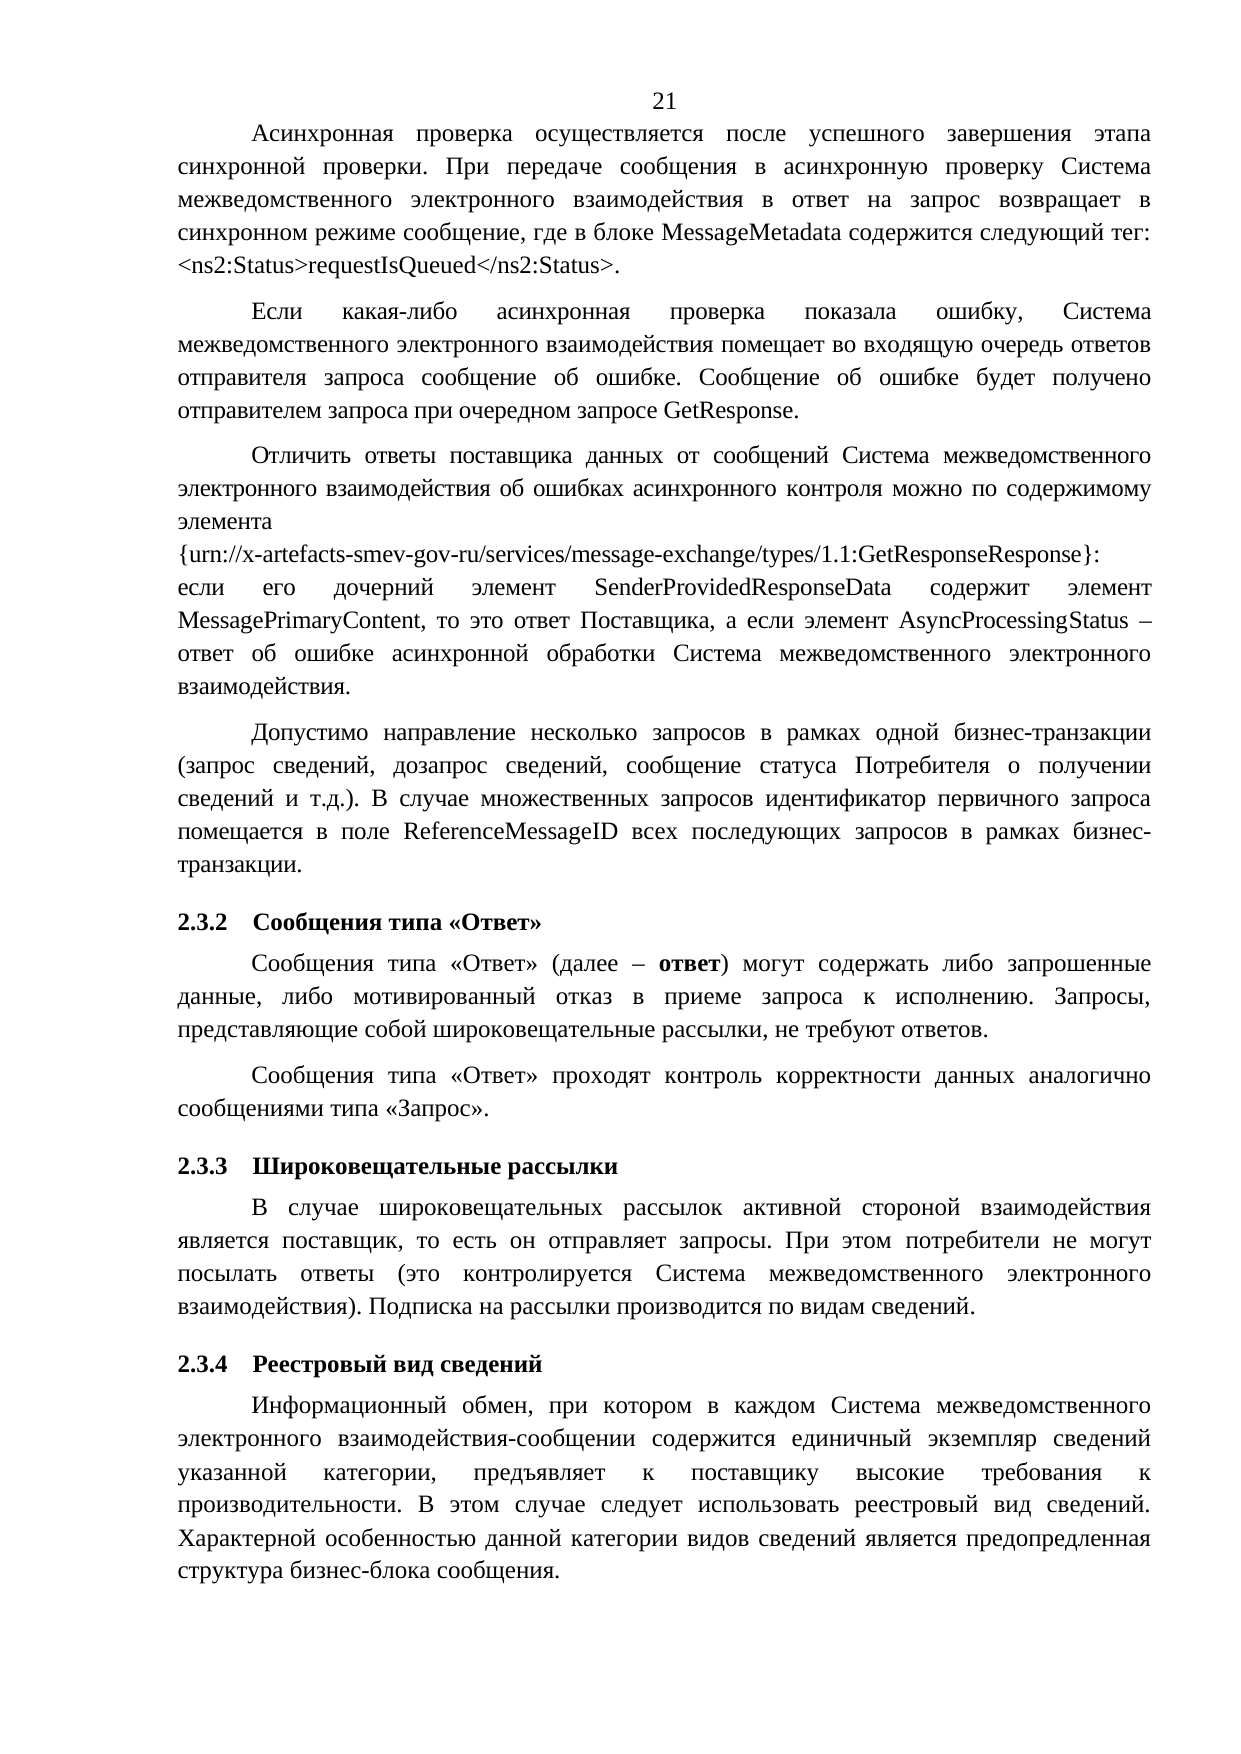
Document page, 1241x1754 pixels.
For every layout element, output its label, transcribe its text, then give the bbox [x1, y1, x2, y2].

text В случае широковещательных рассылок активной стороной взаимодействия является поставщик, то есть он отправляет запросы. При этом потребители не могут посылать ответы (это контролируется Система межведомственного электронного взаимодействия). Подписка на рассылки производится по видам сведений. [177, 1192, 1152, 1320]
text Если какая-либо асинхронная проверка показала ошибку, Система межведомственного электронного взаимодействия помещает во входящую очередь ответов отправителя запроса сообщение об ошибке. Сообщение об ошибке будет получено отправителем запроса при очередном запросе GetResponse. [177, 296, 1152, 423]
subtitle Реестровый вид сведений [177, 1349, 1152, 1378]
subtitle Сообщения типа «Ответ» [177, 907, 1152, 936]
text Информационный обмен, при котором в каждом Система межведомственного электронного взаимодействия-сообщении содержится единичный экземпляр сведений указанной категории, предъявляет к поставщику высокие требования к производительности. В этом случае следует использовать реестровый вид сведений. Характерной особенностью данной категории видов сведений является предопредленная структура бизнес-блока сообщения. [177, 1391, 1152, 1584]
text Отличить ответы поставщика данных от сообщений Система межведомственного электронного взаимодействия об ошибках асинхронного контроля можно по содержимому элемента {urn://x-artefacts-smev-gov-ru/services/message-exchange/types/1.1:GetResponseResponse}: если его дочерний элемент SenderProvidedResponseData содержит элемент MessagePrimaryContent, то это ответ Поставщика, а если элемент AsyncProcessingStatus – ответ об ошибке асинхронной обработки Система межведомственного электронного взаимодействия. [177, 440, 1152, 700]
text Сообщения типа «Ответ» (далее – ответ) могут содержать либо запрошенные данные, либо мотивированный отказ в приеме запроса к исполнению. Запросы, представляющие собой широковещательные рассылки, не требуют ответов. [177, 948, 1152, 1043]
text Допустимо направление несколько запросов в рамках одной бизнес-транзакции (запрос сведений, дозапрос сведений, сообщение статуса Потребителя о получении сведений и т.д.). В случае множественных запросов идентификатор первичного запроса помещается в поле ReferenceMessageID всех последующих запросов в рамках бизнес-транзакции. [177, 717, 1152, 878]
text Сообщения типа «Ответ» проходят контроль корректности данных аналогично сообщениями типа «Запрос». [177, 1060, 1152, 1122]
subtitle Широковещательные рассылки [177, 1151, 1152, 1180]
text Асинхронная проверка осуществляется после успешного завершения этапа синхронной проверки. При передаче сообщения в асинхронную проверку Система межведомственного электронного взаимодействия в ответ на запрос возвращает в синхронном режиме сообщение, где в блоке MessageMetadata содержится следующий тег: <ns2:Status>requestIsQueued</ns2:Status>. [177, 118, 1152, 279]
